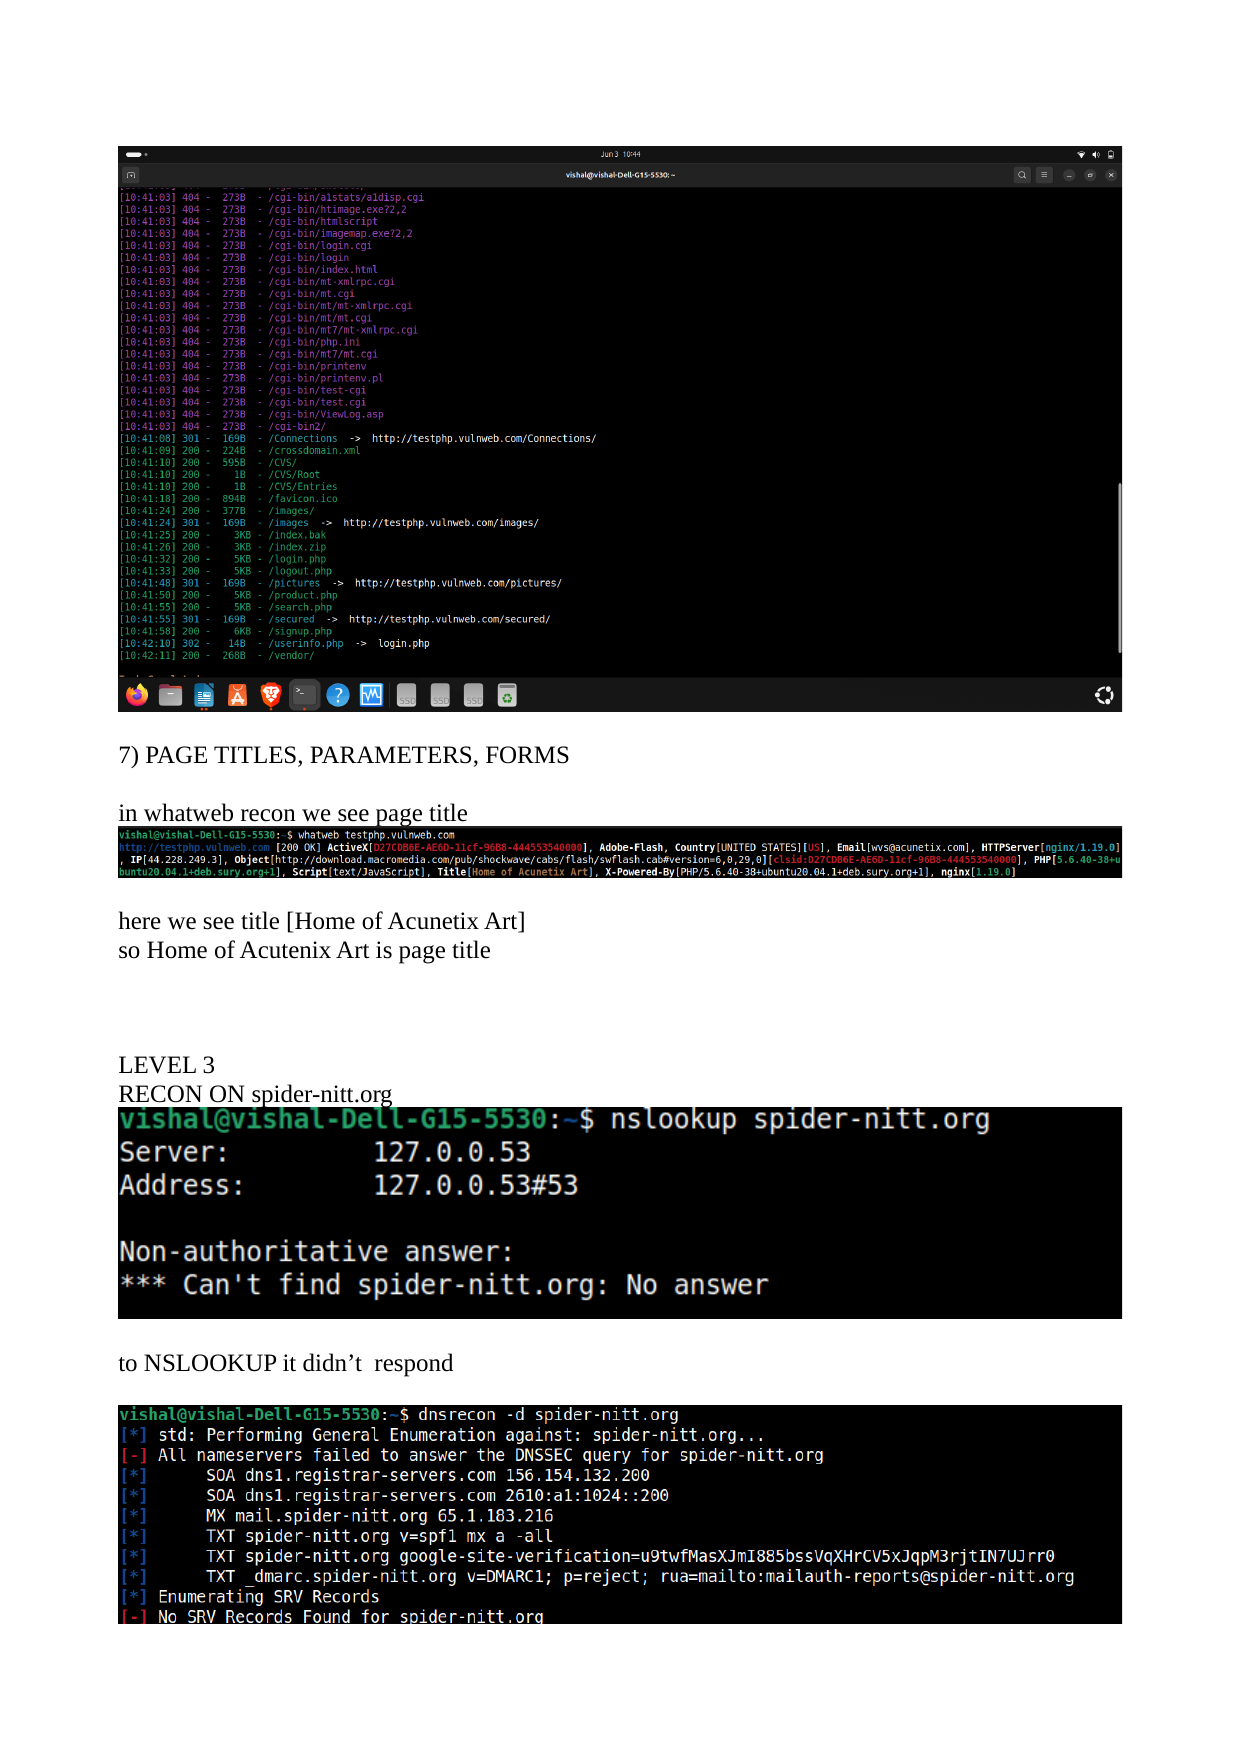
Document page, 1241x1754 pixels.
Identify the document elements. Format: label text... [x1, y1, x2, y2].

text here we see title [Home of Acunetix Art] [118, 906, 1122, 935]
text so Home of Acutenix Art is page title [118, 935, 1122, 964]
text LEVEL 3 [118, 1050, 1122, 1079]
text in whatweb recon we see page title [118, 798, 1122, 826]
text RECON ON spider-nitt.org [118, 1079, 1122, 1107]
text to NSLOOKUP it didn’t respond [118, 1348, 1122, 1376]
text 7) PAGE TITLES, PARAMETERS, FORMS [118, 740, 1122, 769]
